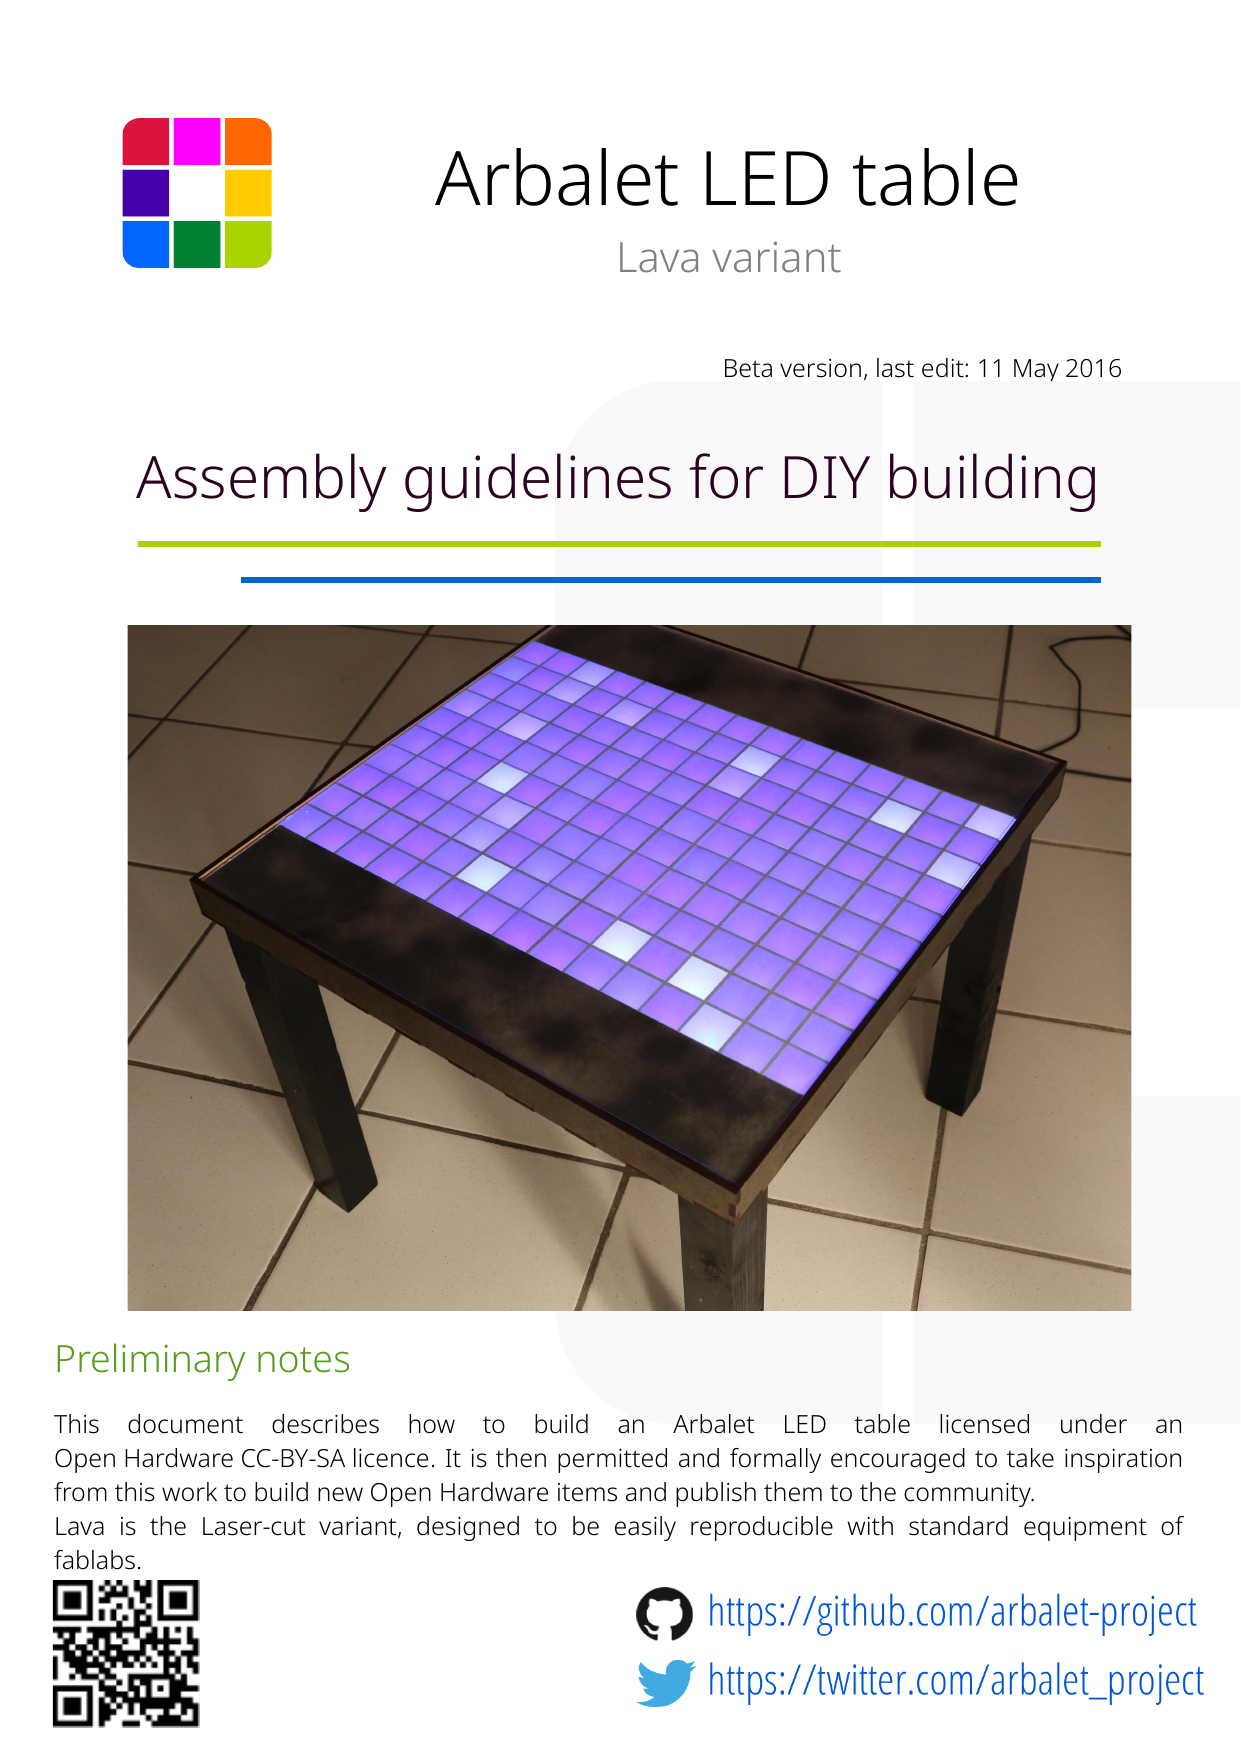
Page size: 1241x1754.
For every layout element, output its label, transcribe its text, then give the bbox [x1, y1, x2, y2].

picture [127, 381, 1241, 1424]
picture [52, 1580, 200, 1728]
text Beta version, last edit: 11 May 2016 [118, 351, 1122, 385]
picture [813, 1416, 824, 1424]
picture [636, 1587, 1204, 1707]
picture [122, 118, 272, 268]
